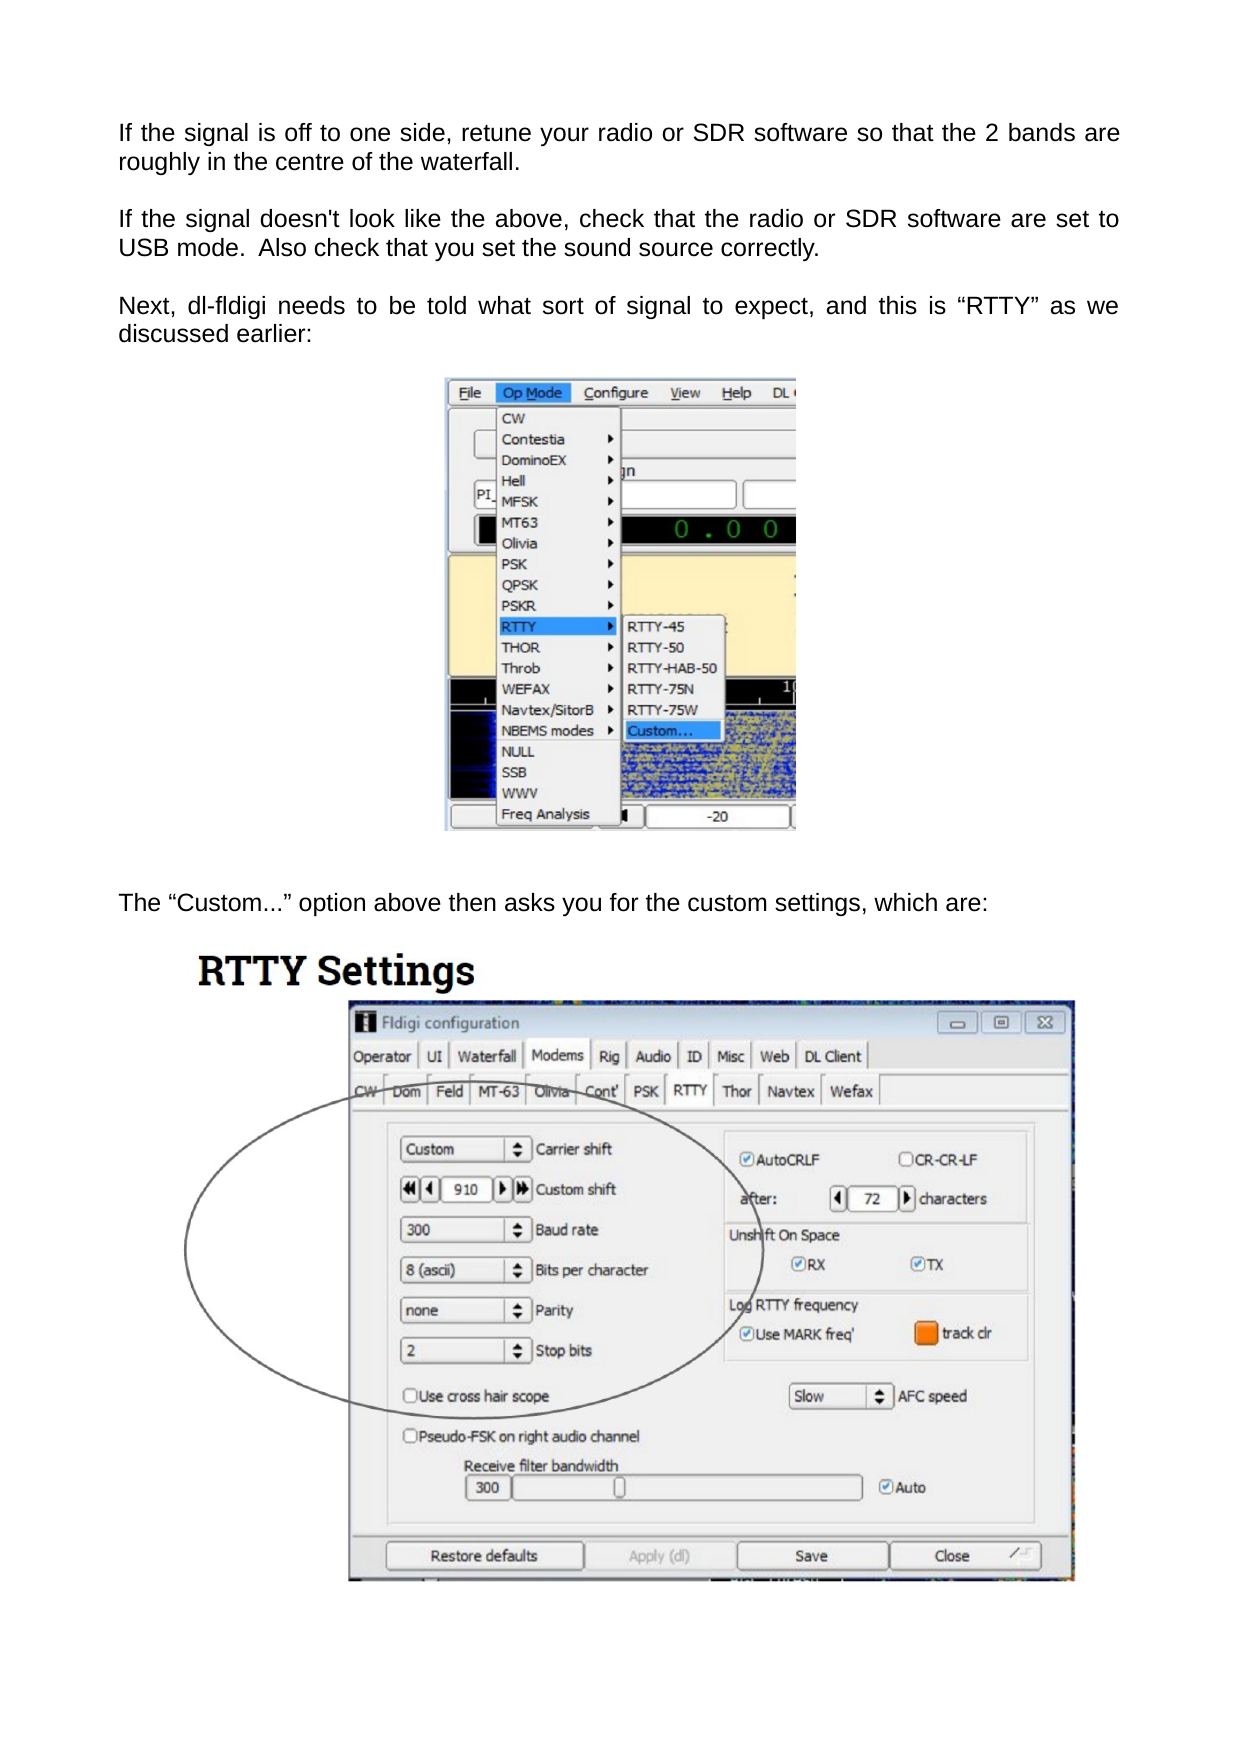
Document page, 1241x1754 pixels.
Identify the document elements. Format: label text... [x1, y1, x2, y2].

text If the signal doesn't look like the above, check that the radio or SDR software are set to USB mode. Also check that you set the sound source correctly. [118, 204, 1122, 262]
picture [442, 376, 798, 831]
picture [158, 945, 1082, 1586]
text The “Custom...” option above then asks you for the custom settings, which are: [118, 888, 1122, 917]
text Next, dl-fldigi needs to be told what sort of signal to expect, and this is “RTTY” as we discussed earlier: [118, 291, 1122, 348]
text If the signal is off to one side, retune your radio or SDR software so that the 2 bands are roughly in the centre of the waterfall. [118, 118, 1122, 176]
